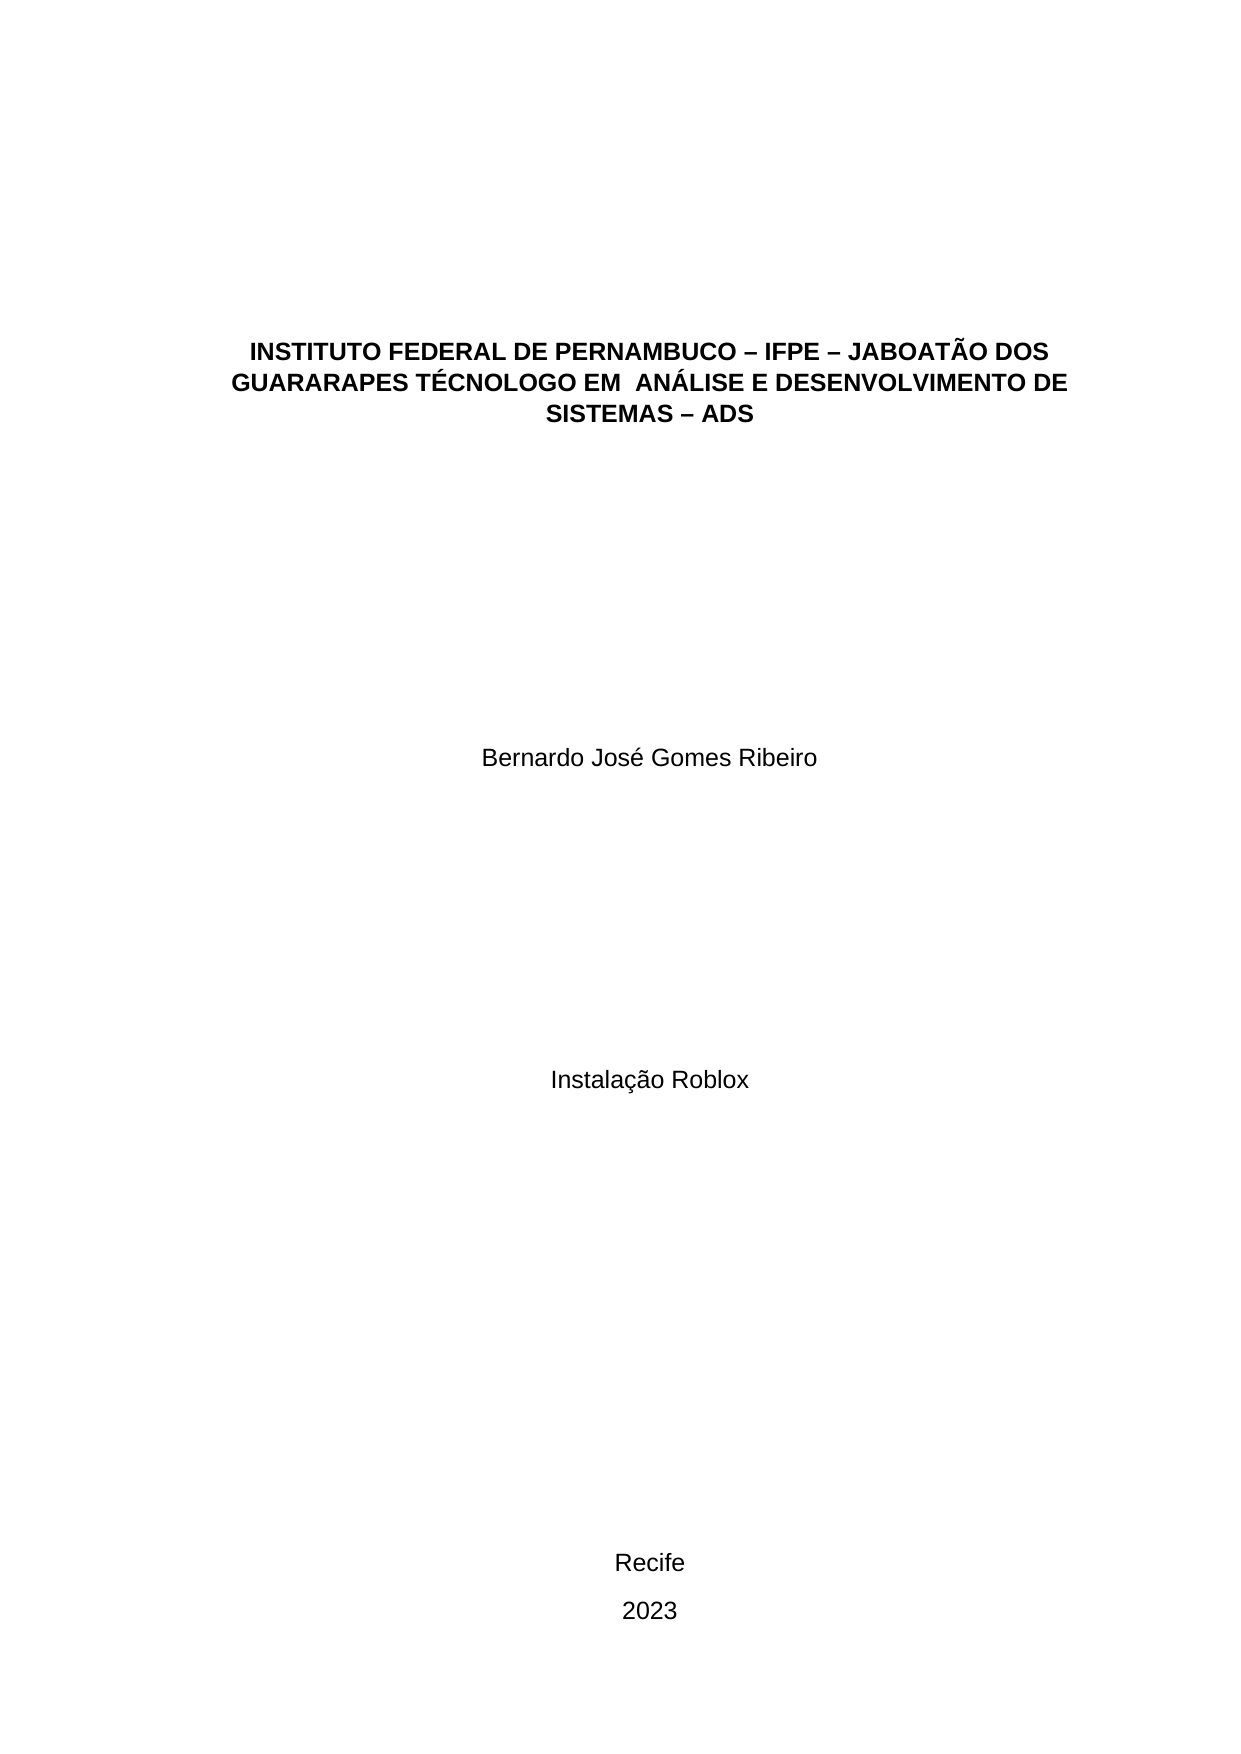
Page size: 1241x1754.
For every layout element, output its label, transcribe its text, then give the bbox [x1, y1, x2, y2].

text Bernardo José Gomes Ribeiro [177, 742, 1122, 771]
text 2023 [177, 1596, 1122, 1625]
text INSTITUTO FEDERAL DE PERNAMBUCO – IFPE – JABOATÃO DOS GUARARAPES TÉCNOLOGO EM ANÁLISE E DESENVOLVIMENTO DE SISTEMAS – ADS [177, 337, 1122, 428]
text Instalação Roblox [177, 1064, 1122, 1093]
text Recife [177, 1548, 1122, 1577]
